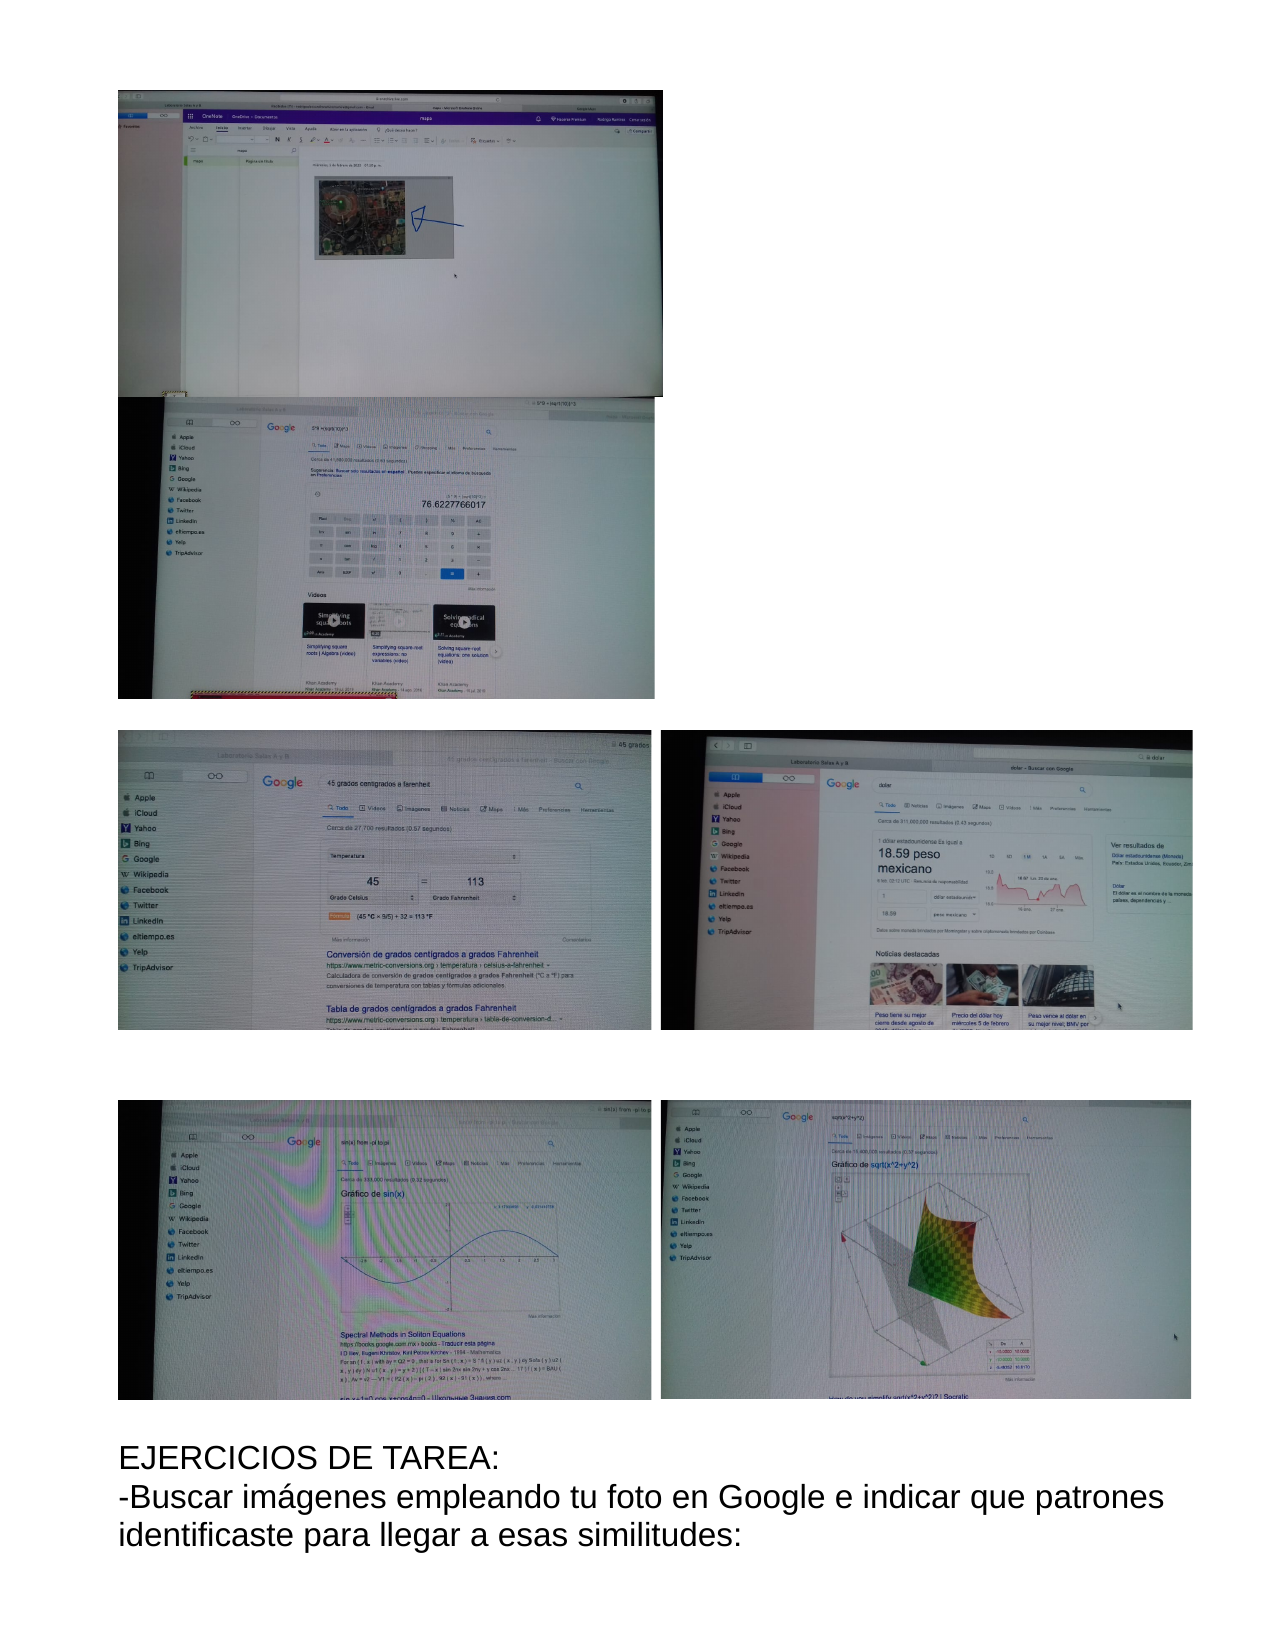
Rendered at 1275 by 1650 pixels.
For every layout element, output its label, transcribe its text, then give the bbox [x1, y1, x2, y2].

text EJERCICIOS DE TAREA: [118, 1438, 1205, 1477]
text -Buscar imágenes empleando tu foto en Google e indicar que patrones identificaste para llegar a esas similitudes: [118, 1477, 1205, 1553]
